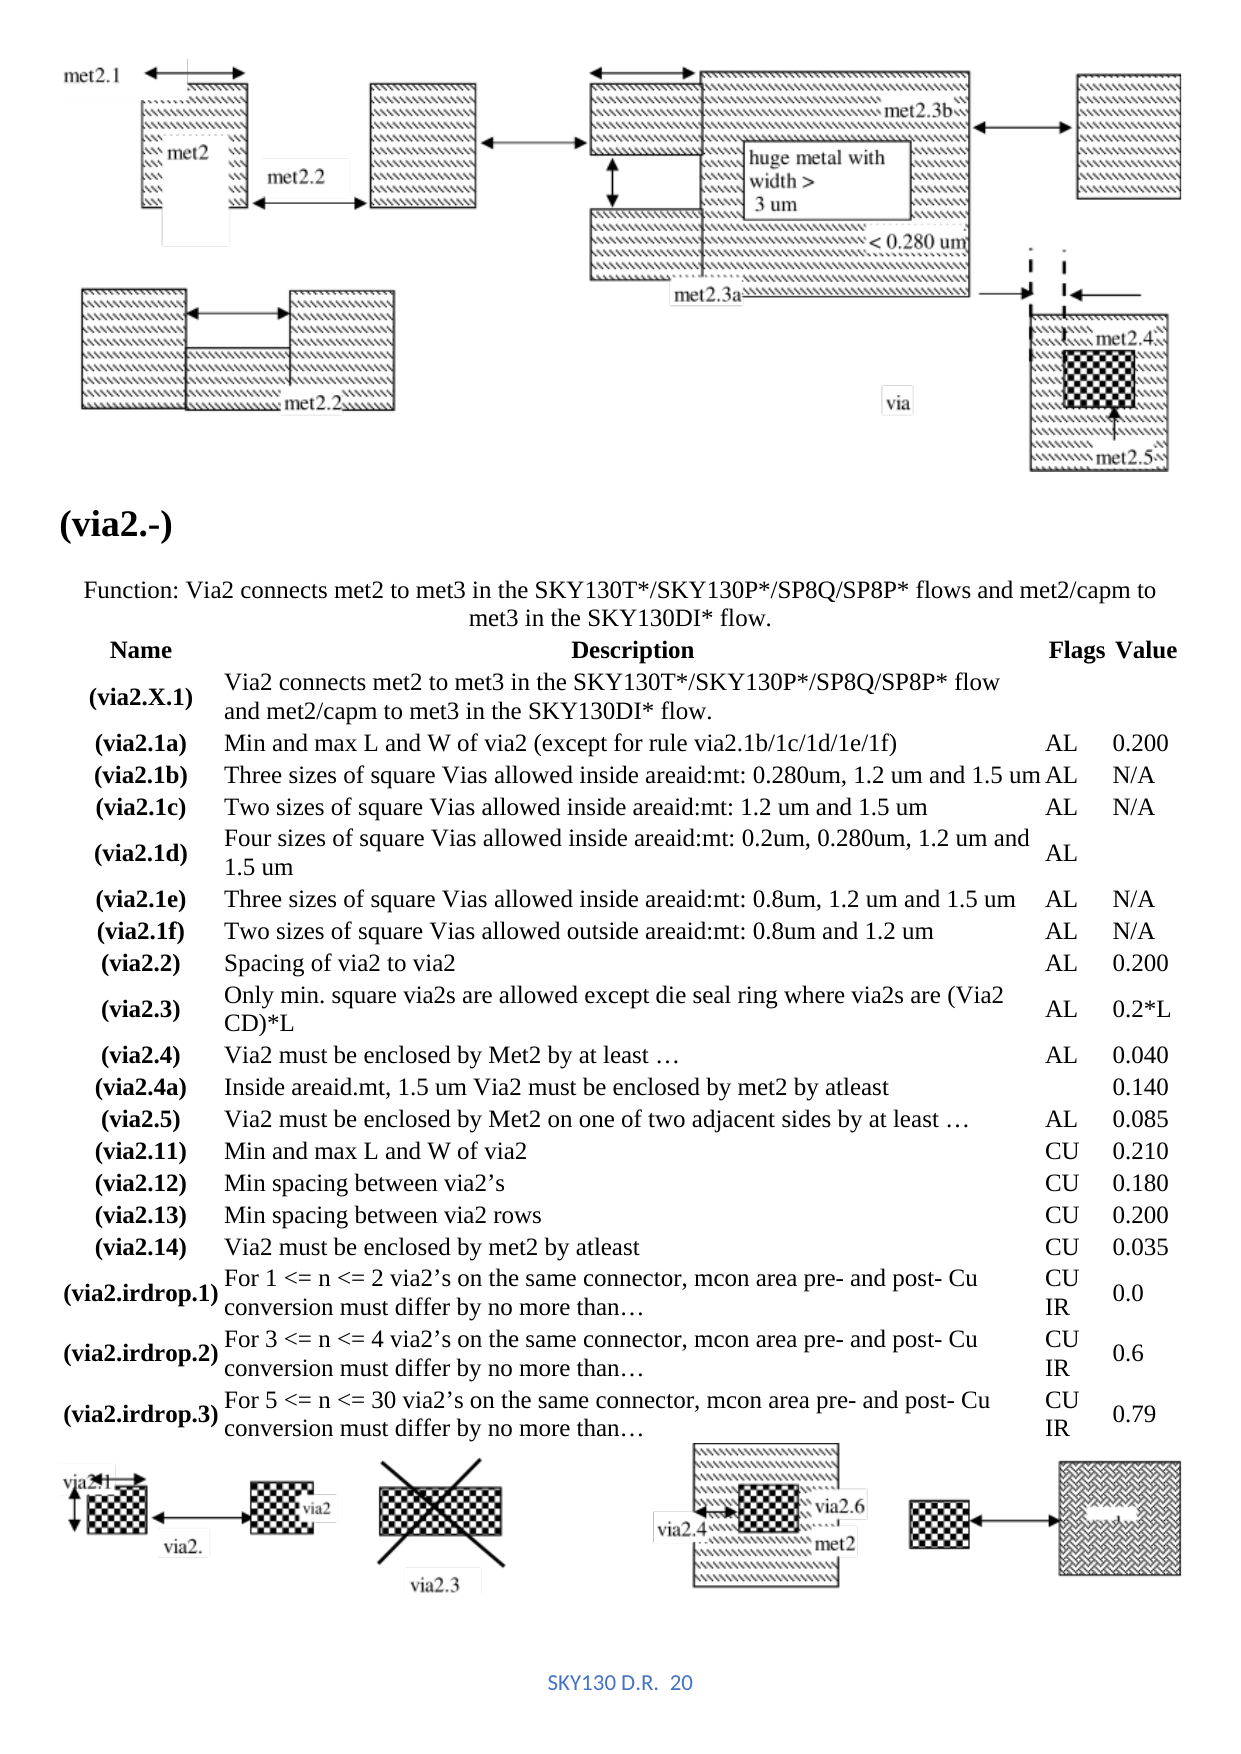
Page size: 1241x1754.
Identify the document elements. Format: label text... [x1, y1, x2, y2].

table_cell 0.200 [1111, 726, 1181, 758]
table_cell Four sizes of square Vias allowed inside areaid:mt: 0.2um, 0.280um, 1.2 um and 1.5 um [223, 822, 1043, 883]
table_cell 0.6 [1111, 1323, 1181, 1383]
table_cell Min spacing between via2 rows [223, 1198, 1043, 1230]
table_cell Three sizes of square Vias allowed inside areaid:mt: 0.8um, 1.2 um and 1.5 um [223, 883, 1043, 914]
table_cell For 3 <= n <= 4 via2’s on the same connector, mcon area pre- and post- Cu conversion must differ by no more than… [223, 1323, 1043, 1383]
table_cell AL [1043, 915, 1111, 946]
table_cell Two sizes of square Vias allowed inside areaid:mt: 1.2 um and 1.5 um [223, 790, 1043, 822]
table_cell Spacing of via2 to via2 [223, 946, 1043, 978]
table_cell (via2.4a) [59, 1071, 222, 1103]
table_cell Only min. square via2s are allowed except die seal ring where via2s are (Via2 CD)*L [223, 978, 1043, 1039]
table_cell N/A [1111, 790, 1181, 822]
table_cell (via2.3) [59, 978, 222, 1039]
table_cell (via2.1e) [59, 883, 222, 914]
table_cell (via2.irdrop.1) [59, 1262, 222, 1323]
table_cell 0.0 [1111, 1262, 1181, 1323]
table_cell 0.210 [1111, 1135, 1181, 1166]
table_cell Description [223, 634, 1043, 666]
table_cell Three sizes of square Vias allowed inside areaid:mt: 0.280um, 1.2 um and 1.5 um [223, 758, 1043, 790]
table_cell Min and max L and W of via2 (except for rule via2.1b/1c/1d/1e/1f) [223, 726, 1043, 758]
table_cell Via2 connects met2 to met3 in the SKY130T*/SKY130P*/SP8Q/SP8P* flow and met2/capm to met3 in the SKY130DI* flow. [223, 666, 1043, 726]
table_cell (via2.14) [59, 1230, 222, 1262]
table_cell CU IR [1043, 1262, 1111, 1323]
table_cell 0.040 [1111, 1039, 1181, 1071]
table_cell (via2.1d) [59, 822, 222, 883]
table_cell Flags [1043, 634, 1111, 666]
table_cell [1043, 1071, 1111, 1103]
table_cell Two sizes of square Vias allowed outside areaid:mt: 0.8um and 1.2 um [223, 915, 1043, 946]
table_cell (via2.1a) [59, 726, 222, 758]
table_cell (via2.2) [59, 946, 222, 978]
subtitle (via2.-) [59, 501, 1181, 544]
table_cell 0.200 [1111, 1198, 1181, 1230]
table_cell (via2.X.1) [59, 666, 222, 726]
table_cell Via2 must be enclosed by Met2 by at least … [223, 1039, 1043, 1071]
table_cell CU IR [1043, 1323, 1111, 1383]
table_header Function: Via2 connects met2 to met3 in the SKY130T*/SKY130P*/SP8Q/SP8P* flows and met2/capm to met3 in the SKY130DI* flow. [59, 573, 1181, 634]
table_cell N/A [1111, 758, 1181, 790]
table_cell N/A [1111, 883, 1181, 914]
table_cell [1111, 822, 1181, 883]
table_cell N/A [1111, 915, 1181, 946]
table_cell (via2.5) [59, 1103, 222, 1134]
table_cell CU [1043, 1166, 1111, 1198]
table_cell CU [1043, 1135, 1111, 1166]
table_cell (via2.13) [59, 1198, 222, 1230]
table_cell AL [1043, 946, 1111, 978]
table_cell 0.085 [1111, 1103, 1181, 1134]
table_cell AL [1043, 1039, 1111, 1071]
table_cell AL [1043, 790, 1111, 822]
table_cell 0.200 [1111, 946, 1181, 978]
table_cell Name [59, 634, 222, 666]
table_cell 0.035 [1111, 1230, 1181, 1262]
table_cell For 5 <= n <= 30 via2’s on the same connector, mcon area pre- and post- Cu conversion must differ by no more than… [223, 1383, 1043, 1443]
table_cell Via2 must be enclosed by met2 by atleast [223, 1230, 1043, 1262]
table_cell CU [1043, 1230, 1111, 1262]
table_cell (via2.1b) [59, 758, 222, 790]
table_cell [1043, 666, 1111, 726]
table_cell AL [1043, 978, 1111, 1039]
table_cell (via2.12) [59, 1166, 222, 1198]
table_cell CU [1043, 1198, 1111, 1230]
table_cell 0.180 [1111, 1166, 1181, 1198]
table_cell CU IR [1043, 1383, 1111, 1443]
table_cell (via2.irdrop.3) [59, 1383, 222, 1443]
table_cell 0.140 [1111, 1071, 1181, 1103]
table_cell 0.2*L [1111, 978, 1181, 1039]
table_cell [1111, 666, 1181, 726]
table_cell Via2 must be enclosed by Met2 on one of two adjacent sides by at least … [223, 1103, 1043, 1134]
table_cell For 1 <= n <= 2 via2’s on the same connector, mcon area pre- and post- Cu conversion must differ by no more than… [223, 1262, 1043, 1323]
picture [59, 1443, 1182, 1594]
table_cell Min spacing between via2’s [223, 1166, 1043, 1198]
table_cell AL [1043, 883, 1111, 914]
table_cell AL [1043, 758, 1111, 790]
table_cell (via2.11) [59, 1135, 222, 1166]
picture [59, 59, 1182, 472]
table_cell (via2.irdrop.2) [59, 1323, 222, 1383]
table_cell (via2.1f) [59, 915, 222, 946]
table_cell 0.79 [1111, 1383, 1181, 1443]
table_cell Inside areaid.mt, 1.5 um Via2 must be enclosed by met2 by atleast [223, 1071, 1043, 1103]
table_cell (via2.1c) [59, 790, 222, 822]
table_cell AL [1043, 822, 1111, 883]
table_cell (via2.4) [59, 1039, 222, 1071]
table_cell AL [1043, 1103, 1111, 1134]
table_cell Value [1111, 634, 1181, 666]
table_cell AL [1043, 726, 1111, 758]
table_cell Min and max L and W of via2 [223, 1135, 1043, 1166]
